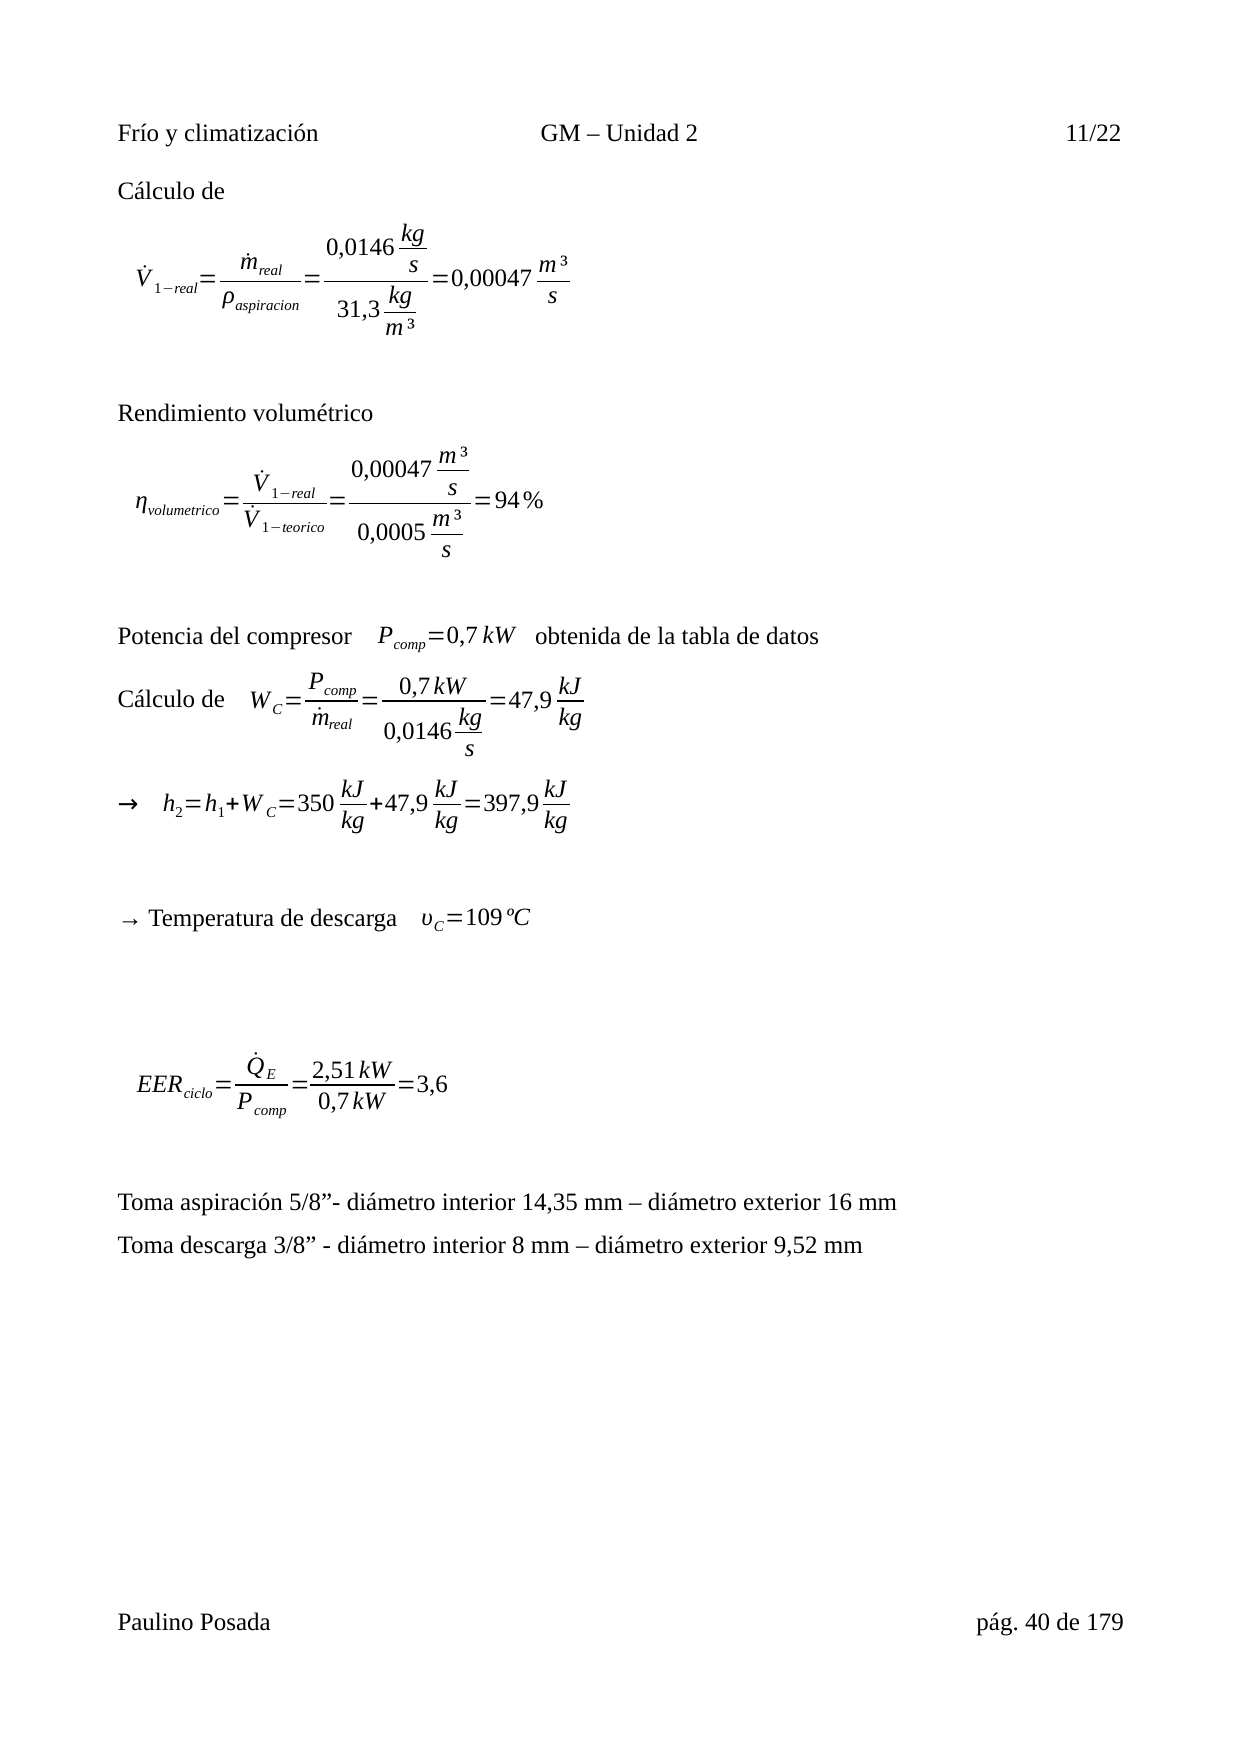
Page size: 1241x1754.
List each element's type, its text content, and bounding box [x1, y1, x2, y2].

text Toma descarga 3/8” - diámetro interior 8 mm – diámetro exterior 9,52 mm [117, 1230, 1123, 1258]
text Toma aspiración 5/8”- diámetro interior 14,35 mm – diámetro exterior 16 mm [117, 1187, 1123, 1215]
text Potencia del compresor obtenida de la tabla de datos [117, 621, 1123, 653]
text → [117, 776, 1123, 835]
text Cálculo de [117, 176, 1123, 205]
text → Temperatura de descarga [117, 903, 1123, 935]
text Rendimiento volumétrico [117, 398, 1123, 427]
text Cálculo de [117, 667, 1123, 761]
